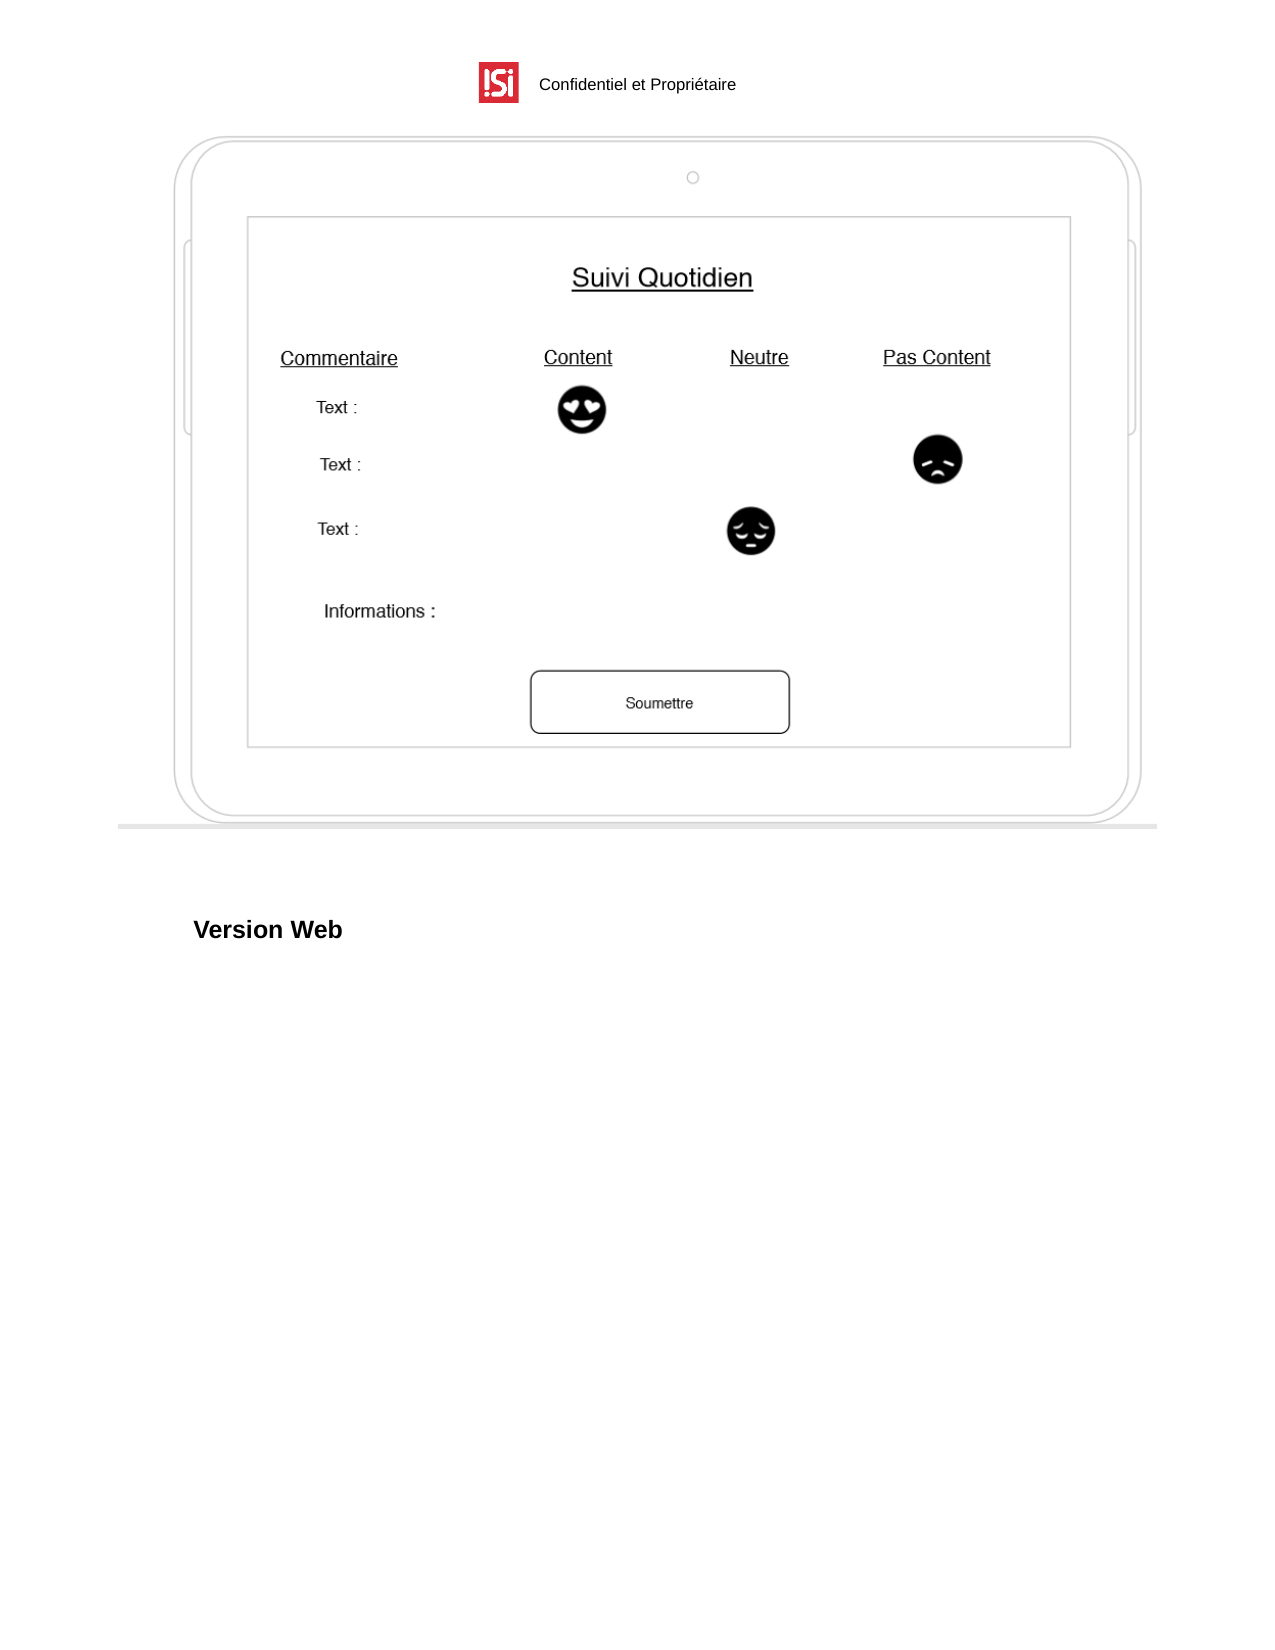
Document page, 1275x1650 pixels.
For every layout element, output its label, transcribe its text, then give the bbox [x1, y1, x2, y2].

picture [118, 118, 1157, 829]
picture [478, 62, 519, 103]
subtitle Version Web [193, 915, 1157, 944]
